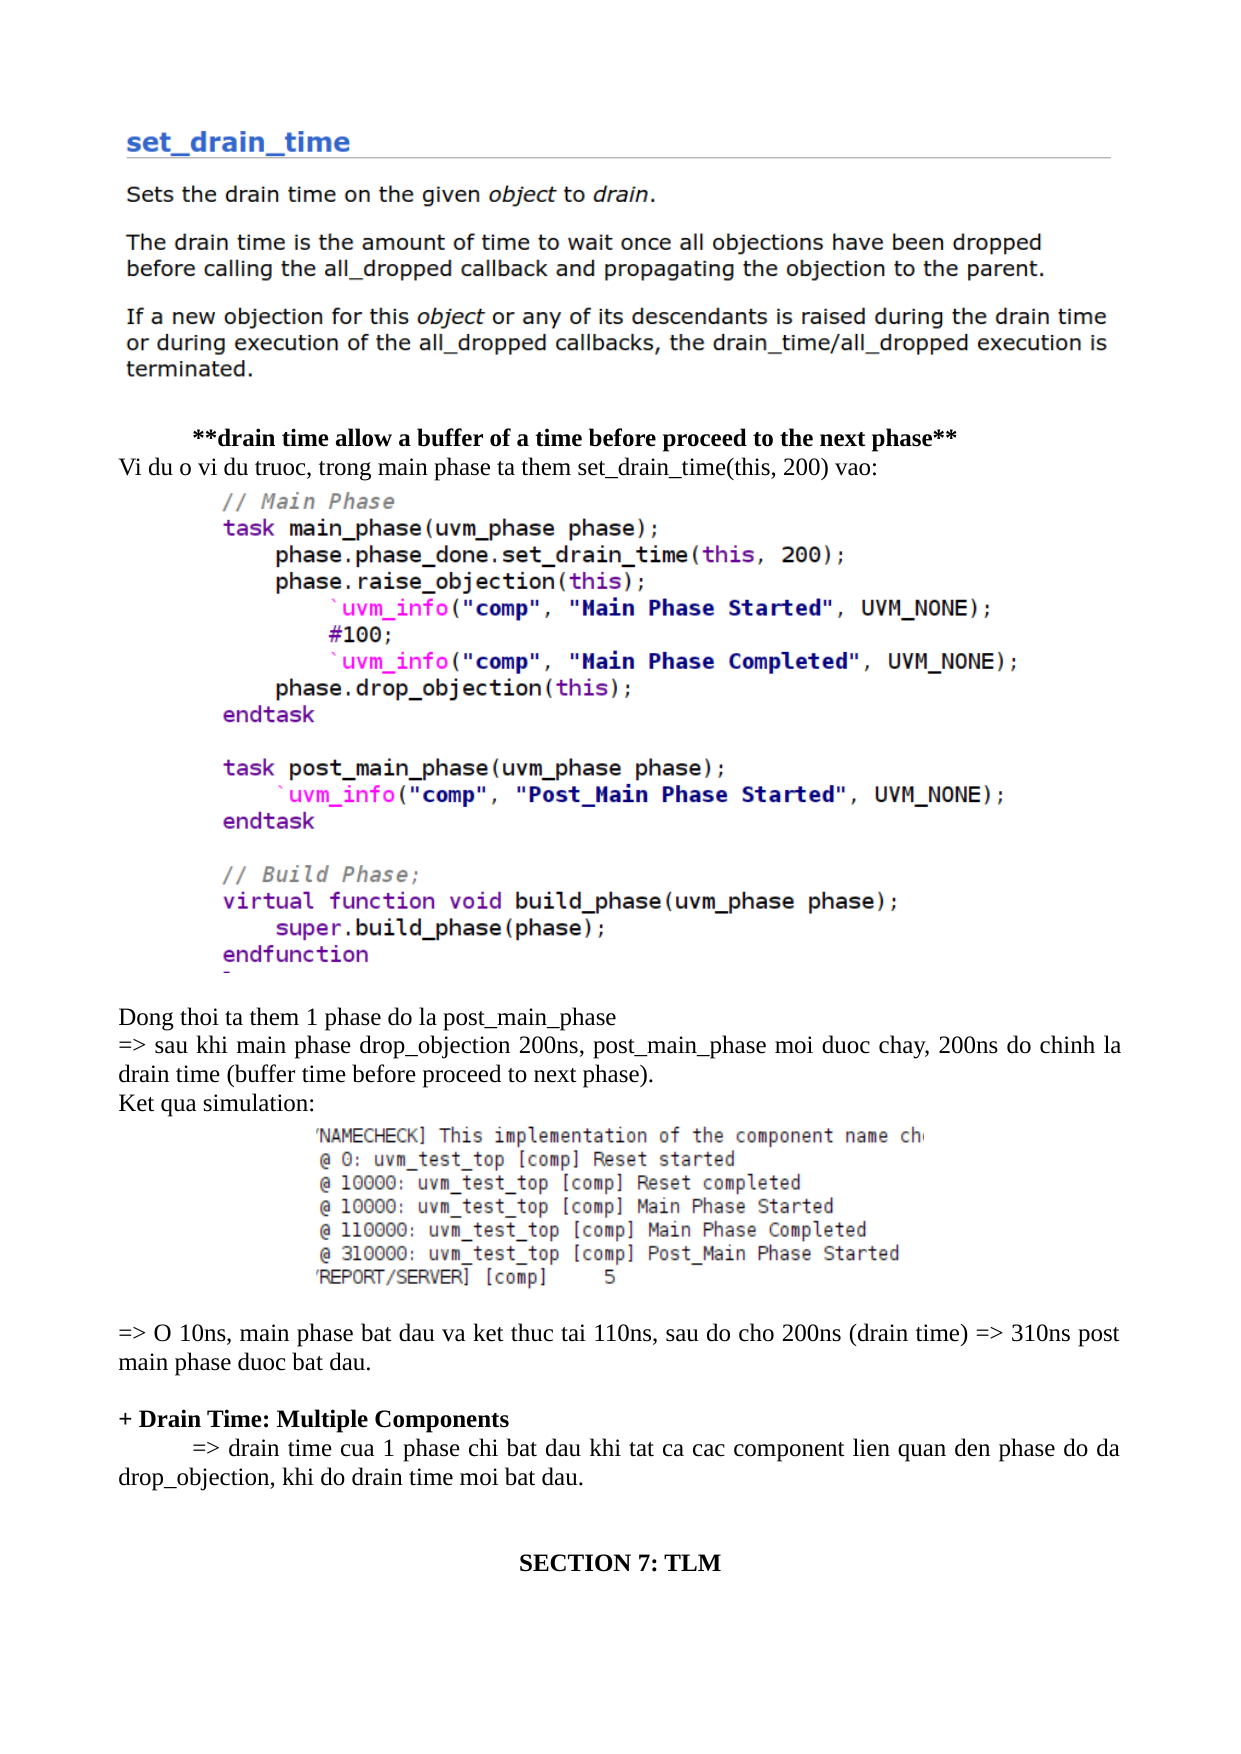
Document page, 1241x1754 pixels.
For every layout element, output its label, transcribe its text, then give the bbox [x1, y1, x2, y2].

text Ket qua simulation: [118, 1088, 1122, 1117]
text => sau khi main phase drop_objection 200ns, post_main_phase moi duoc chay, 200ns do chinh la drain time (buffer time before proceed to next phase). [118, 1030, 1122, 1088]
picture [316, 1116, 924, 1295]
picture [214, 481, 1026, 973]
text + Drain Time: Multiple Components [118, 1404, 1122, 1433]
text **drain time allow a buffer of a time before proceed to the next phase** [118, 423, 1122, 452]
text => O 10ns, main phase bat dau va ket thuc tai 110ns, sau do cho 200ns (drain time) => 310ns post main phase duoc bat dau. [118, 1318, 1122, 1375]
text SECTION 7: TLM [118, 1548, 1122, 1577]
text => drain time cua 1 phase chi bat dau khi tat ca cac component lien quan den phase do da drop_objection, khi do drain time moi bat dau. [118, 1433, 1122, 1490]
text Dong thoi ta them 1 phase do la post_main_phase [118, 1002, 1122, 1030]
text Vi du o vi du truoc, trong main phase ta them set_drain_time(this, 200) vao: [118, 452, 1122, 481]
picture [118, 118, 1123, 395]
